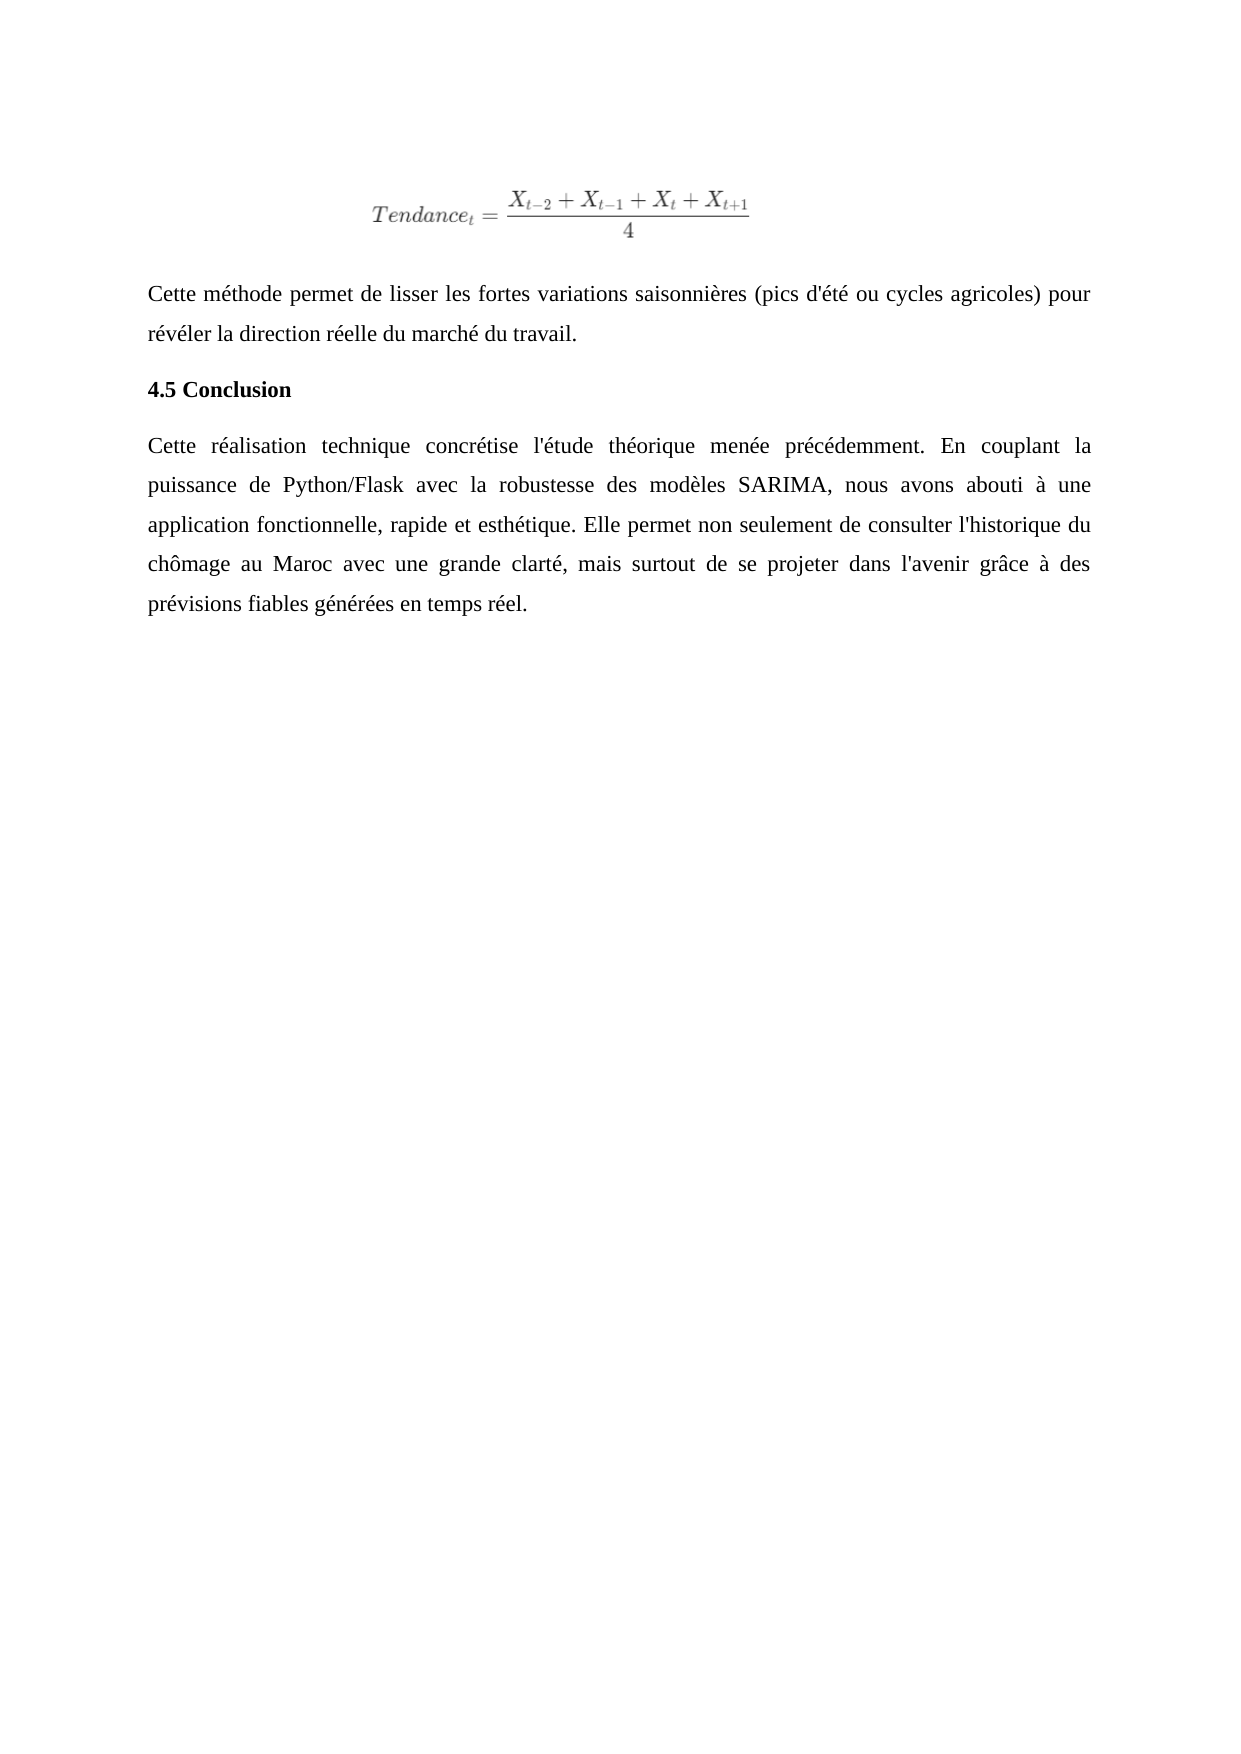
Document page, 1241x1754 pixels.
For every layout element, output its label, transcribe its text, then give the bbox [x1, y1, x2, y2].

text Cette réalisation technique concrétise l'étude théorique menée précédemment. En couplant la puissance de Python/Flask avec la robustesse des modèles SARIMA, nous avons abouti à une application fonctionnelle, rapide et esthétique. Elle permet non seulement de consulter l'historique du chômage au Maroc avec une grande clarté, mais surtout de se projeter dans l'avenir grâce à des prévisions fiables générées en temps réel. [148, 432, 1093, 616]
text Cette méthode permet de lisser les fortes variations saisonnières (pics d'été ou cycles agricoles) pour révéler la direction réelle du marché du travail. [148, 280, 1093, 346]
text 4.5 Conclusion [148, 376, 1093, 402]
